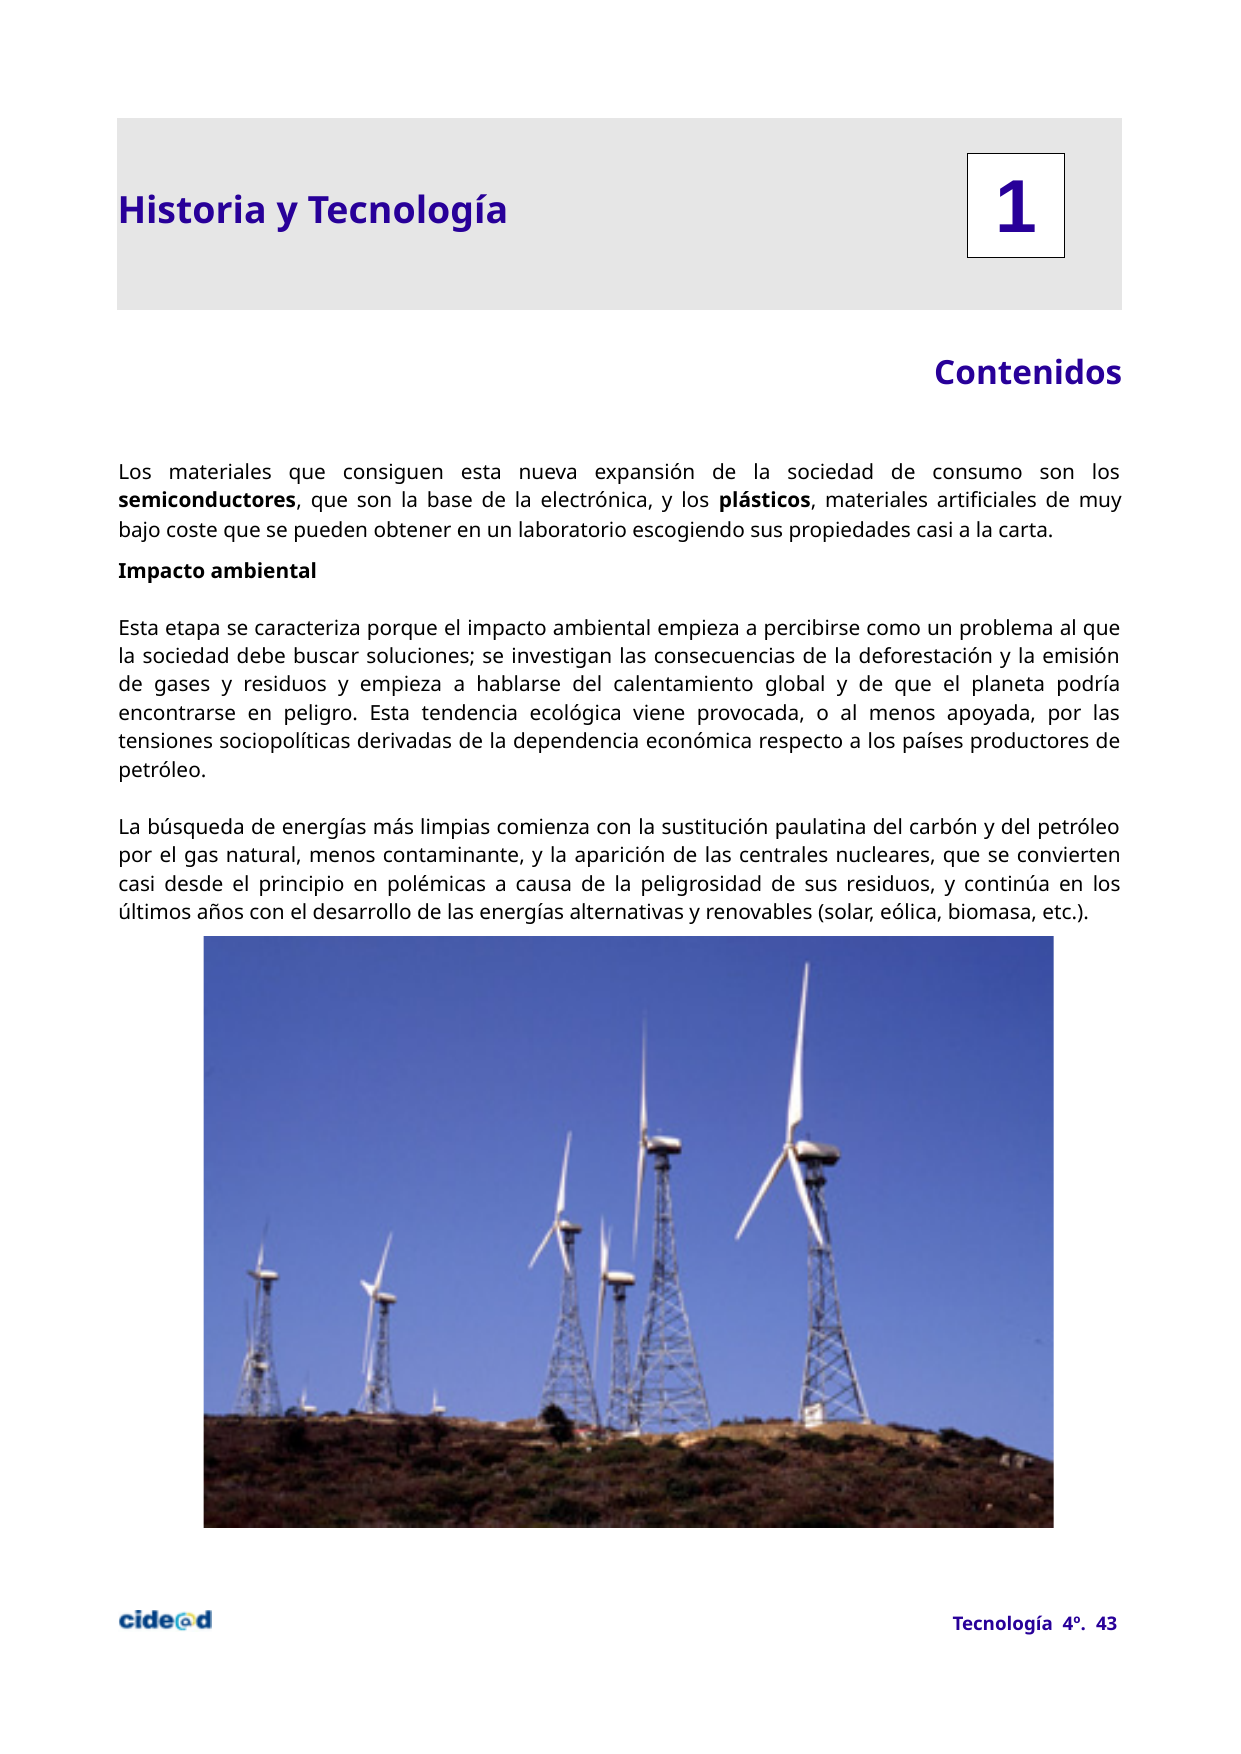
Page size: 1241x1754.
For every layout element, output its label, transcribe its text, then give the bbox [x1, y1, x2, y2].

text Impacto ambiental [118, 556, 1122, 584]
picture [118, 1610, 212, 1632]
text Esta etapa se caracteriza porque el impacto ambiental empieza a percibirse como un problema al que la sociedad debe buscar soluciones; se investigan las consecuencias de la deforestación y la emisión de gases y residuos y empieza a hablarse del calentamiento global y de que el planeta podría encontrarse en peligro. Esta tendencia ecológica viene provocada, o al menos apoyada, por las tensiones sociopolíticas derivadas de la dependencia económica respecto a los países productores de petróleo. [118, 613, 1122, 783]
picture [203, 936, 1054, 1528]
table_header Historia y Tecnología [117, 118, 1122, 310]
text La búsqueda de energías más limpias comienza con la sustitución paulatina del carbón y del petróleo por el gas natural, menos contaminante, y la aparición de las centrales nucleares, que se convierten casi desde el principio en polémicas a causa de la peligrosidad de sus residuos, y continúa en los últimos años con el desarrollo de las energías alternativas y renovables (solar, eólica, biomasa, etc.). [118, 812, 1122, 926]
text Contenidos [118, 349, 1122, 394]
text Los materiales que consiguen esta nueva expansión de la sociedad de consumo son los semiconductores, que son la base de la electrónica, y los plásticos, materiales artificiales de muy bajo coste que se pueden obtener en un laboratorio escogiendo sus propiedades casi a la carta. [118, 457, 1122, 543]
